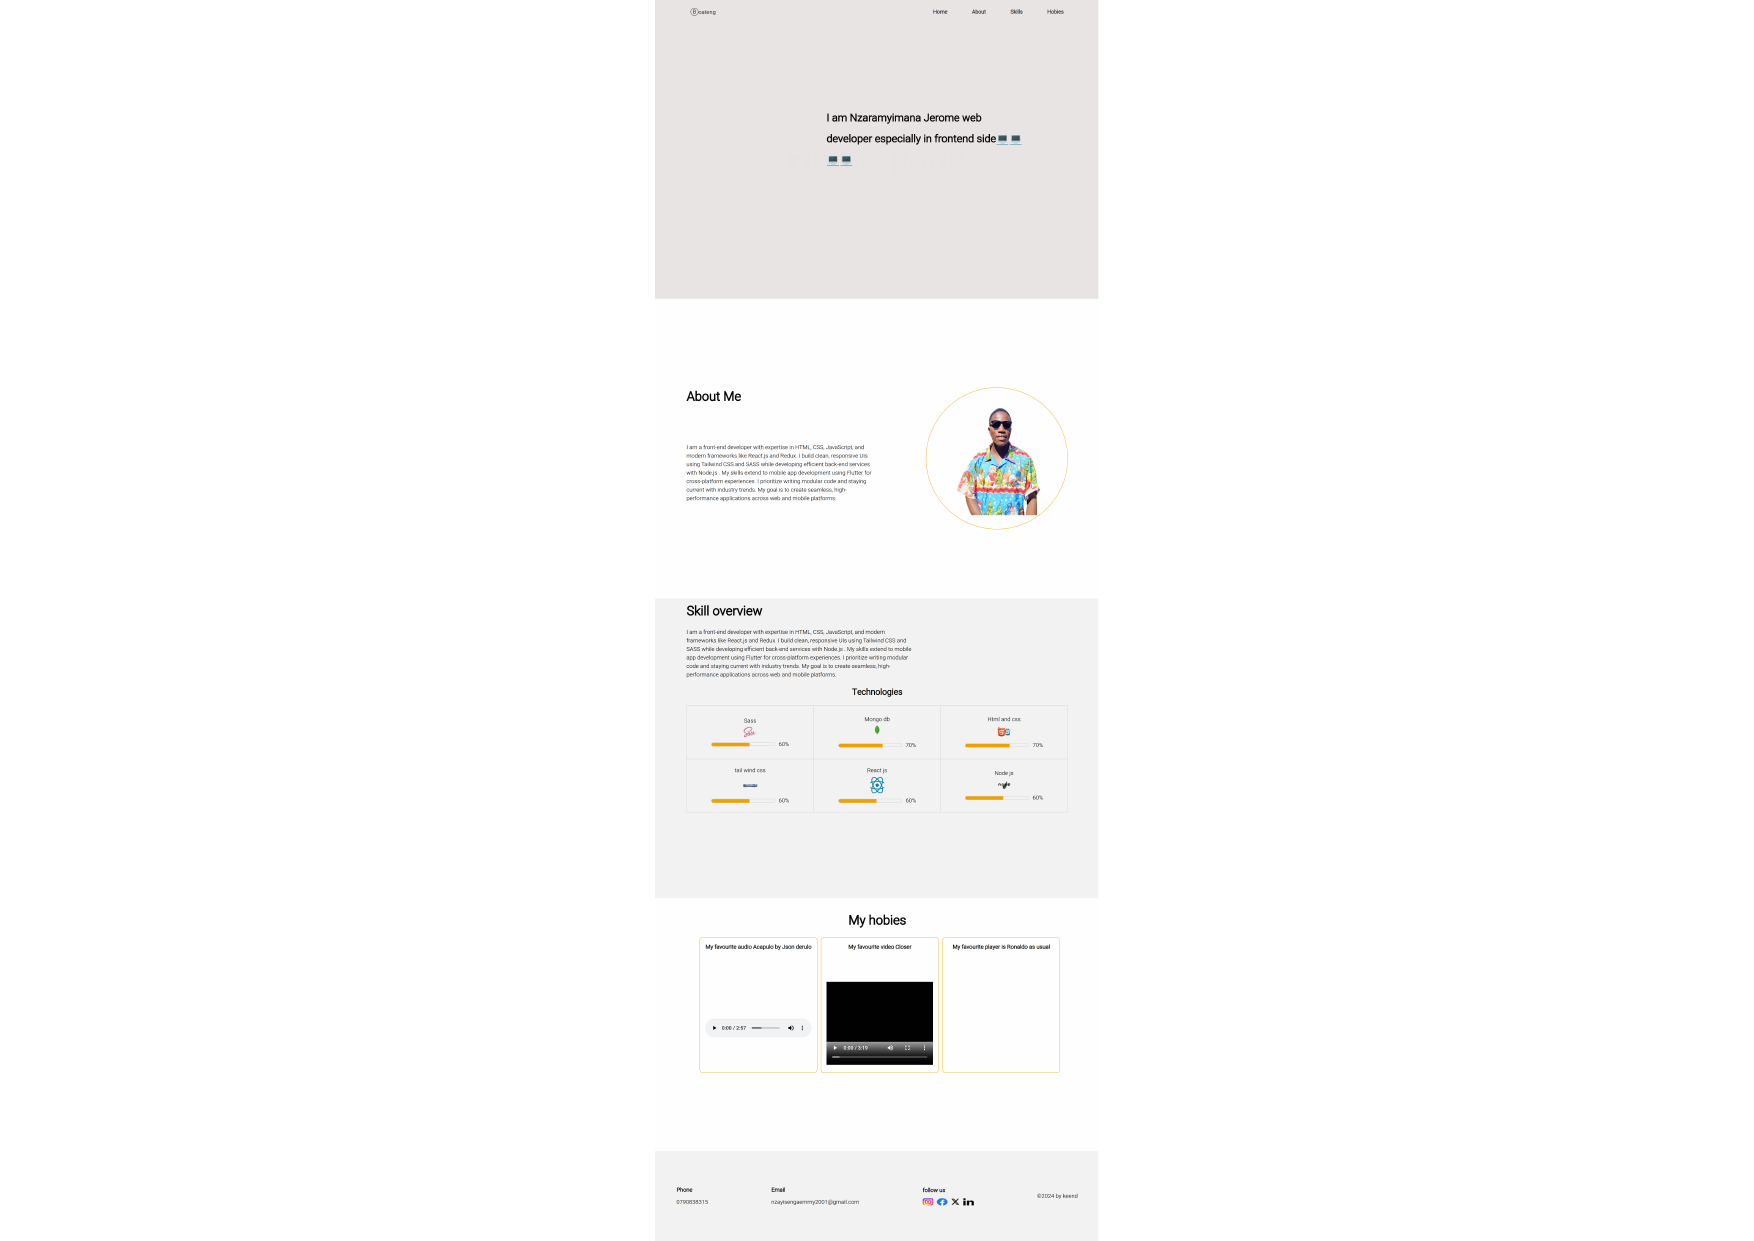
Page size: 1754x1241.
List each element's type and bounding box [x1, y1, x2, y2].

picture [655, 0, 1099, 1241]
